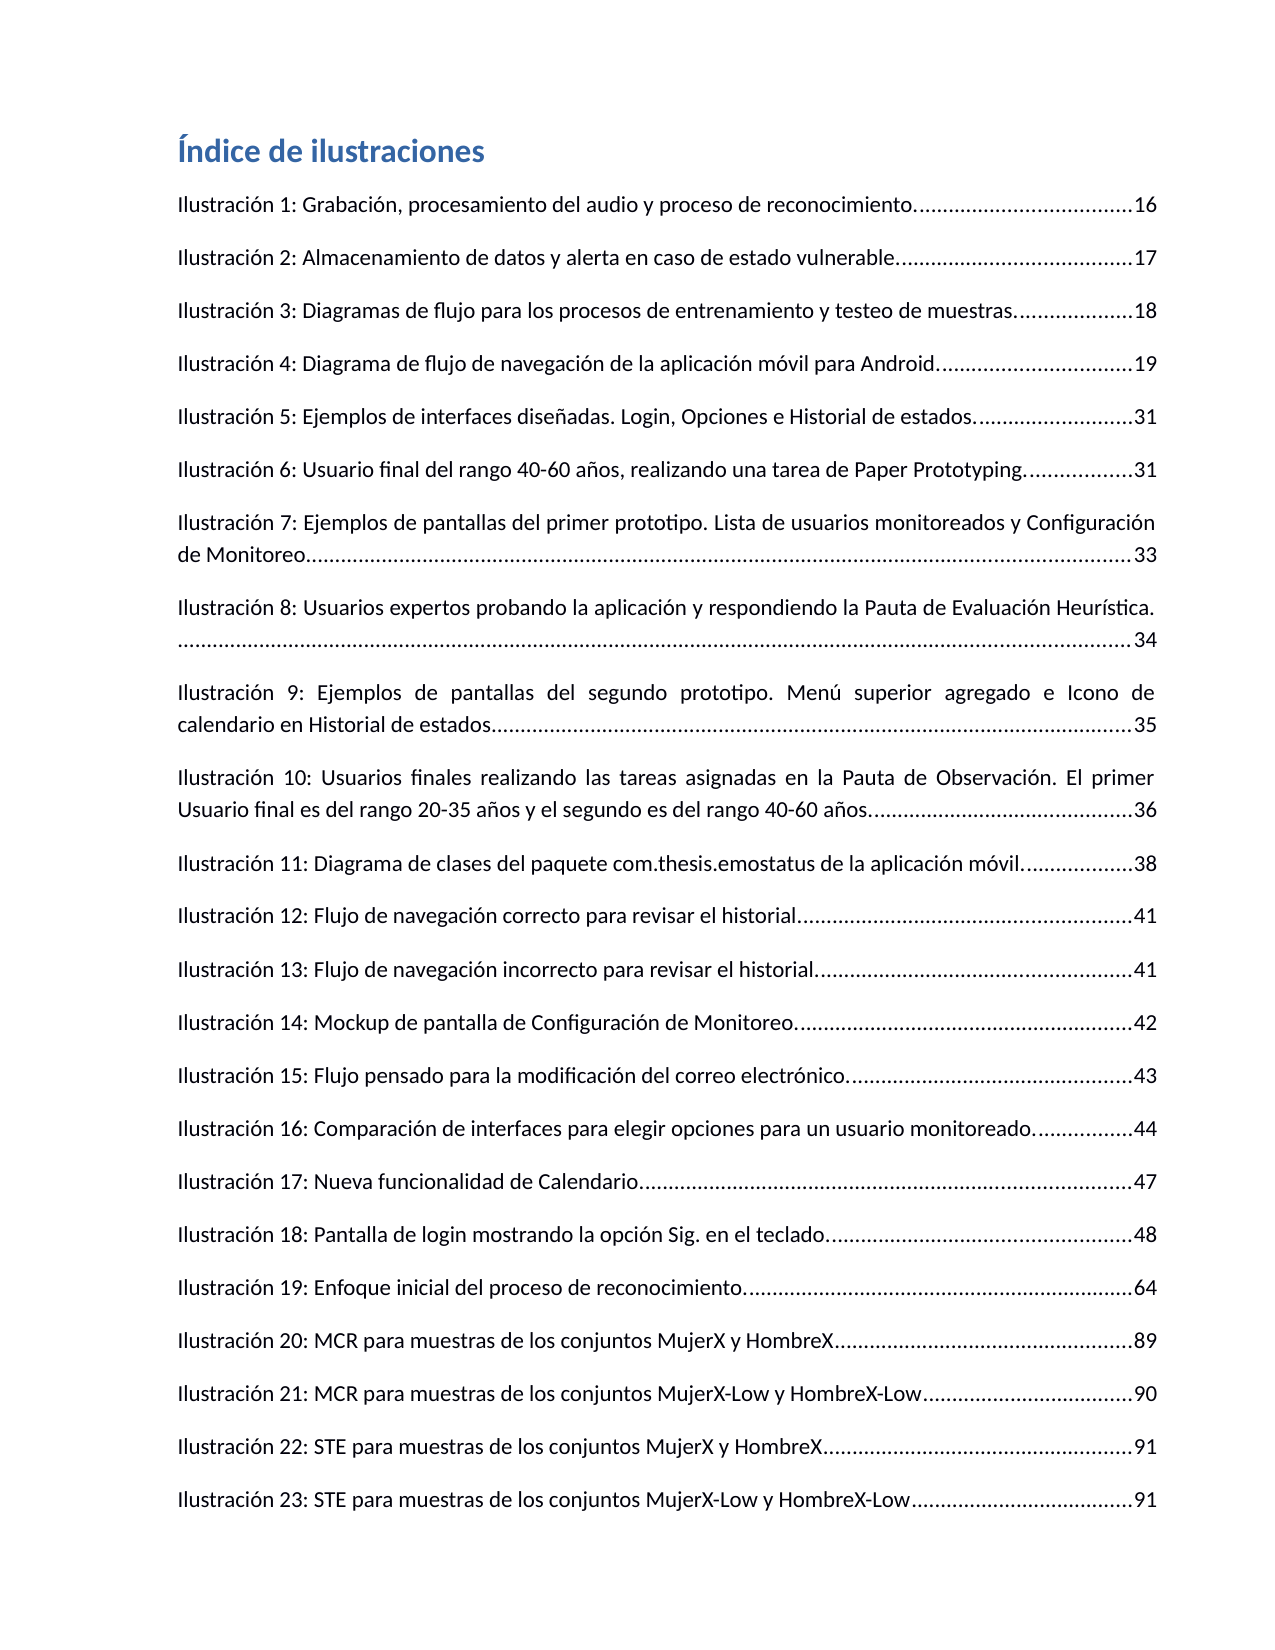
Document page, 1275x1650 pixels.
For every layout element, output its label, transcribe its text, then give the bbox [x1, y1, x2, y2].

text Ilustración 16: Comparación de interfaces para elegir opciones para un usuario monitoreado. 44 [177, 1114, 1157, 1142]
text Ilustración 4: Diagrama de flujo de navegación de la aplicación móvil para Android. 19 [177, 349, 1157, 377]
text Ilustración 17: Nueva funcionalidad de Calendario. 47 [177, 1167, 1157, 1195]
subtitle Índice de ilustraciones [177, 131, 1157, 171]
text Ilustración 19: Enfoque inicial del proceso de reconocimiento. 64 [177, 1273, 1157, 1301]
text Ilustración 14: Mockup de pantalla de Configuración de Monitoreo. 42 [177, 1008, 1157, 1036]
text Ilustración 13: Flujo de navegación incorrecto para revisar el historial. 41 [177, 955, 1157, 983]
text Ilustración 7: Ejemplos de pantallas del primer prototipo. Lista de usuarios monitoreados y Configuración de Monitoreo. 33 [177, 508, 1157, 568]
text Ilustración 15: Flujo pensado para la modificación del correo electrónico. 43 [177, 1061, 1157, 1089]
text Ilustración 5: Ejemplos de interfaces diseñadas. Login, Opciones e Historial de estados. 31 [177, 402, 1157, 430]
text Ilustración 3: Diagramas de flujo para los procesos de entrenamiento y testeo de muestras. 18 [177, 296, 1157, 324]
text Ilustración 2: Almacenamiento de datos y alerta en caso de estado vulnerable. 17 [177, 243, 1157, 271]
text Ilustración 8: Usuarios expertos probando la aplicación y respondiendo la Pauta de Evaluación Heurística. 34 [177, 593, 1157, 653]
text Ilustración 12: Flujo de navegación correcto para revisar el historial. 41 [177, 902, 1157, 930]
text Ilustración 23: STE para muestras de los conjuntos MujerX-Low y HombreX-Low 91 [177, 1485, 1157, 1513]
text Ilustración 22: STE para muestras de los conjuntos MujerX y HombreX 91 [177, 1432, 1157, 1460]
text Ilustración 18: Pantalla de login mostrando la opción Sig. en el teclado. 48 [177, 1220, 1157, 1248]
text Ilustración 1: Grabación, procesamiento del audio y proceso de reconocimiento. 16 [177, 190, 1157, 218]
text Ilustración 11: Diagrama de clases del paquete com.thesis.emostatus de la aplicación móvil. 38 [177, 849, 1157, 877]
text Ilustración 21: MCR para muestras de los conjuntos MujerX-Low y HombreX-Low 90 [177, 1379, 1157, 1407]
text Ilustración 20: MCR para muestras de los conjuntos MujerX y HombreX 89 [177, 1326, 1157, 1354]
text Ilustración 10: Usuarios finales realizando las tareas asignadas en la Pauta de Observación. El primer Usuario final es del rango 20-35 años y el segundo es del rango 40-60 años. 36 [177, 763, 1157, 824]
text Ilustración 6: Usuario final del rango 40-60 años, realizando una tarea de Paper Prototyping. 31 [177, 455, 1157, 483]
text Ilustración 9: Ejemplos de pantallas del segundo prototipo. Menú superior agregado e Icono de calendario en Historial de estados. 35 [177, 678, 1157, 738]
